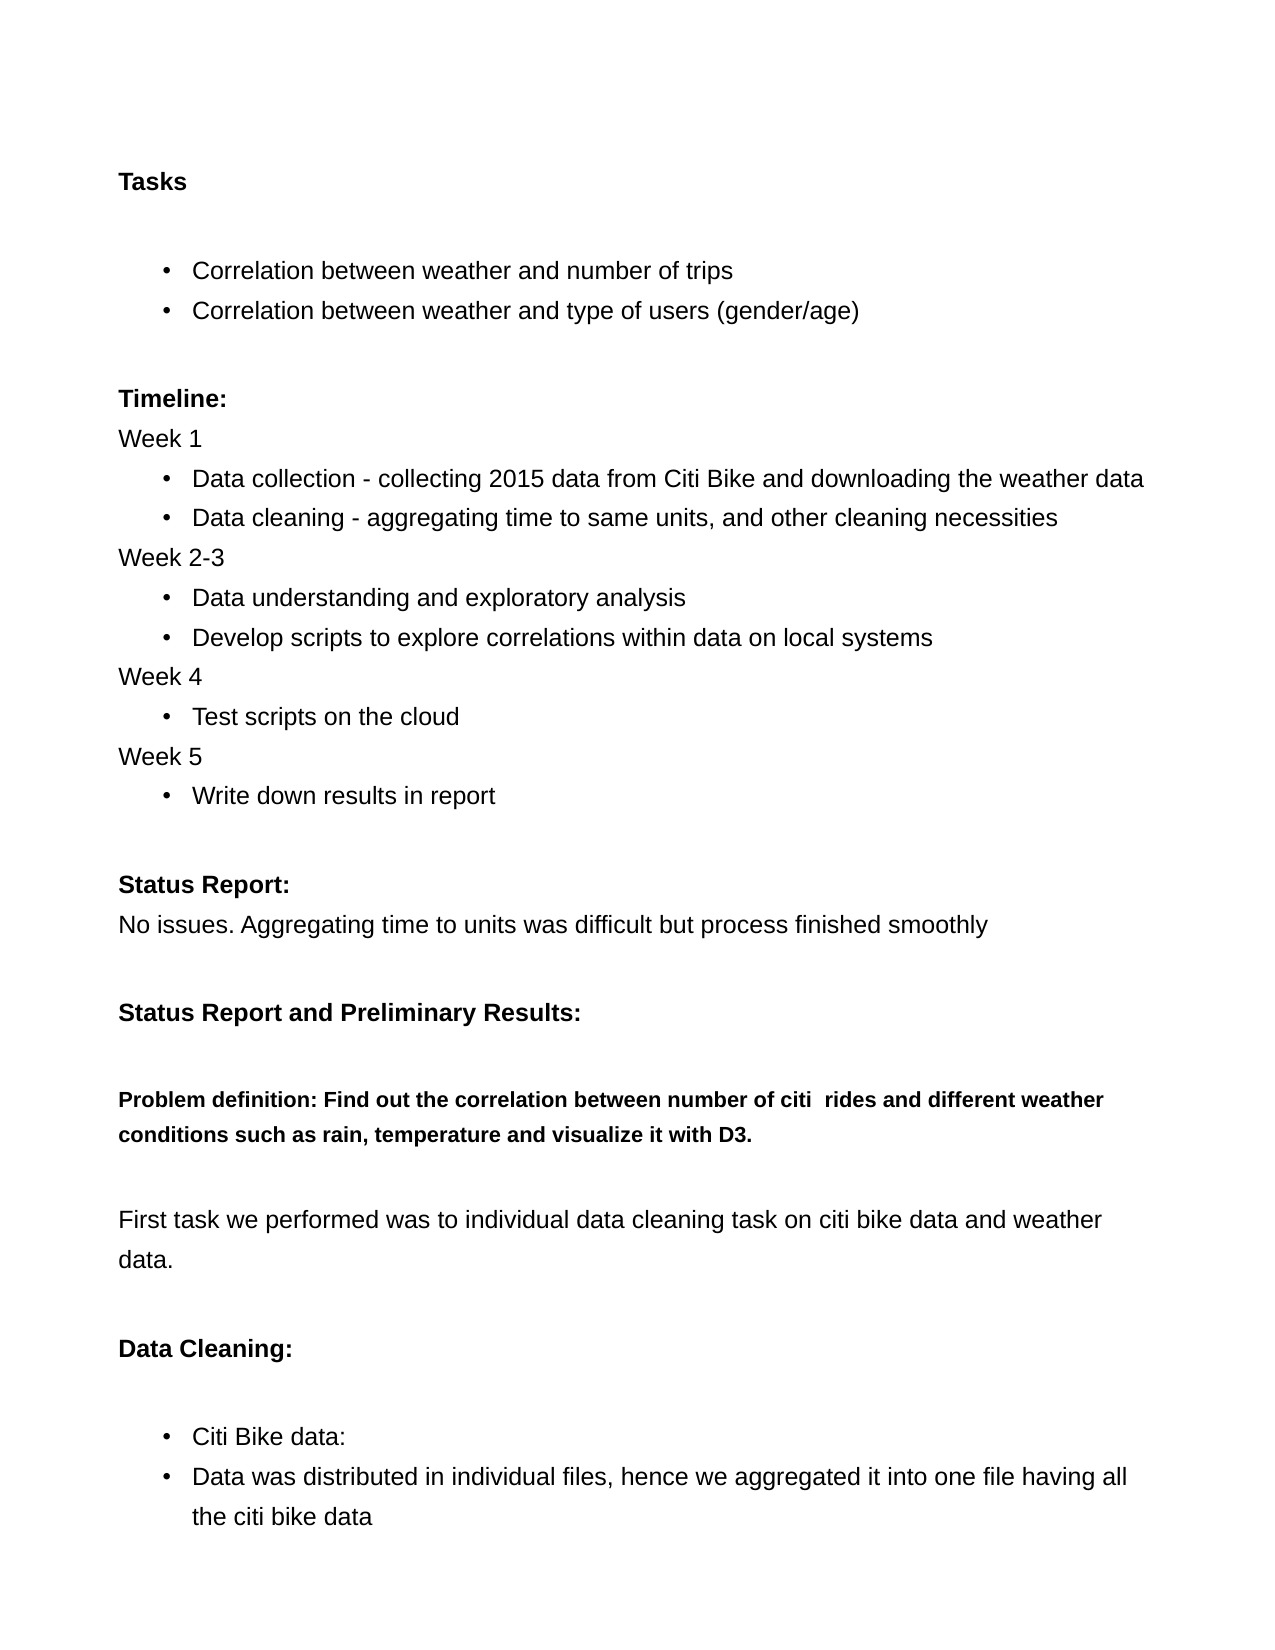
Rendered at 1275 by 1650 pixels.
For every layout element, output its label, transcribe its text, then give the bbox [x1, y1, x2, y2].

text Status Report: [118, 870, 1157, 899]
text Status Report and Preliminary Results: [118, 998, 1157, 1027]
list Citi Bike data: [162, 1422, 1157, 1451]
list Correlation between weather and number of trips [162, 256, 1157, 285]
text First task we performed was to individual data cleaning task on citi bike data and weather data. [118, 1206, 1157, 1274]
list Data understanding and exploratory analysis [162, 583, 1157, 612]
text Week 4 [118, 662, 1157, 691]
list Correlation between weather and type of users (gender/age) [162, 296, 1157, 324]
text Tasks [118, 167, 1157, 196]
text Week 2-3 [118, 543, 1157, 572]
text Data Cleaning: [118, 1334, 1157, 1362]
list Write down results in report [162, 781, 1157, 810]
text Problem definition: Find out the correlation between number of citi rides and different weather conditions such as rain, temperature and visualize it with D3. [118, 1087, 1157, 1147]
list Test scripts on the cloud [162, 702, 1157, 731]
list Develop scripts to explore correlations within data on local systems [162, 623, 1157, 651]
text Week 5 [118, 742, 1157, 771]
list Data was distributed in individual files, hence we aggregated it into one file having all the citi bike data [162, 1462, 1157, 1531]
list Data collection - collecting 2015 data from Citi Bike and downloading the weather data [162, 464, 1157, 492]
text Timeline: [118, 384, 1157, 413]
text Week 1 [118, 424, 1157, 453]
list Data cleaning - aggregating time to same units, and other cleaning necessities [162, 503, 1157, 532]
text No issues. Aggregating time to units was difficult but process finished smoothly [118, 910, 1157, 938]
